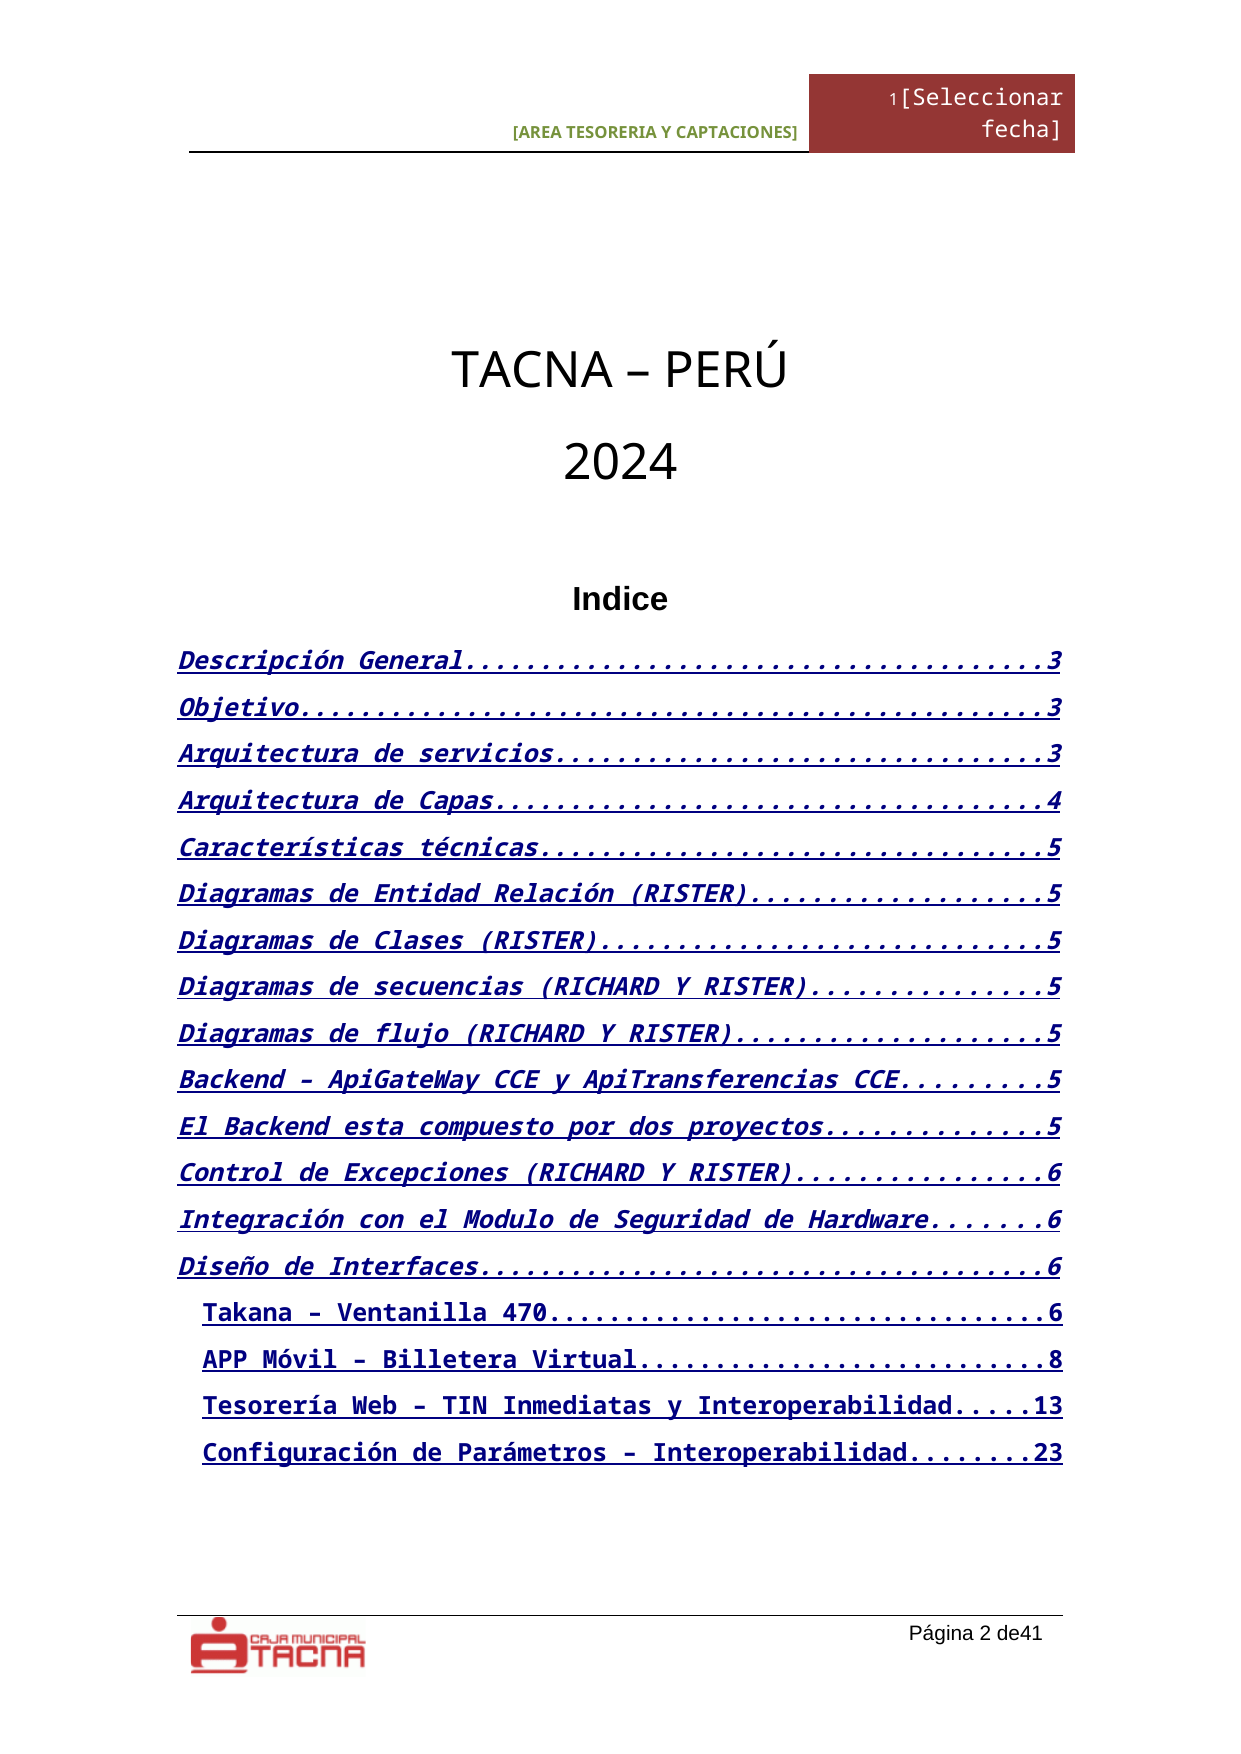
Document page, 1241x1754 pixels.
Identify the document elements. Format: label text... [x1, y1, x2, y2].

text Diagramas de Entidad Relación (RISTER) 5 [177, 876, 1063, 910]
text Objetivo 3 [177, 689, 1063, 723]
text Descripción General 3 [177, 643, 1063, 677]
text 2024 [177, 426, 1063, 494]
text Indice [177, 579, 1063, 618]
text Diagramas de Clases (RISTER) 5 [177, 922, 1063, 956]
text Diagramas de flujo (RICHARD Y RISTER) 5 [177, 1015, 1063, 1049]
text Características técnicas 5 [177, 829, 1063, 863]
text Tesorería Web – TIN Inmediatas y Interoperabilidad 13 [202, 1388, 1063, 1417]
text El Backend esta compuesto por dos proyectos. 5 [177, 1108, 1063, 1143]
text Integración con el Modulo de Seguridad de Hardware 6 [177, 1202, 1063, 1236]
text Diseño de Interfaces 6 [177, 1248, 1063, 1282]
text Arquitectura de Capas 4 [177, 783, 1063, 817]
text Arquitectura de servicios 3 [177, 736, 1063, 770]
text Takana – Ventanilla 470 6 [202, 1295, 1063, 1324]
text Backend – ApiGateWay CCE y ApiTransferencias CCE 5 [177, 1062, 1063, 1096]
text Diagramas de secuencias (RICHARD Y RISTER) 5 [177, 969, 1063, 1003]
text APP Móvil – Billetera Virtual 8 [202, 1341, 1063, 1370]
text Configuración de Parámetros – Interoperabilidad 23 [202, 1434, 1063, 1463]
text Control de Excepciones (RICHARD Y RISTER) 6 [177, 1155, 1063, 1189]
text TACNA – PERÚ [177, 334, 1063, 402]
